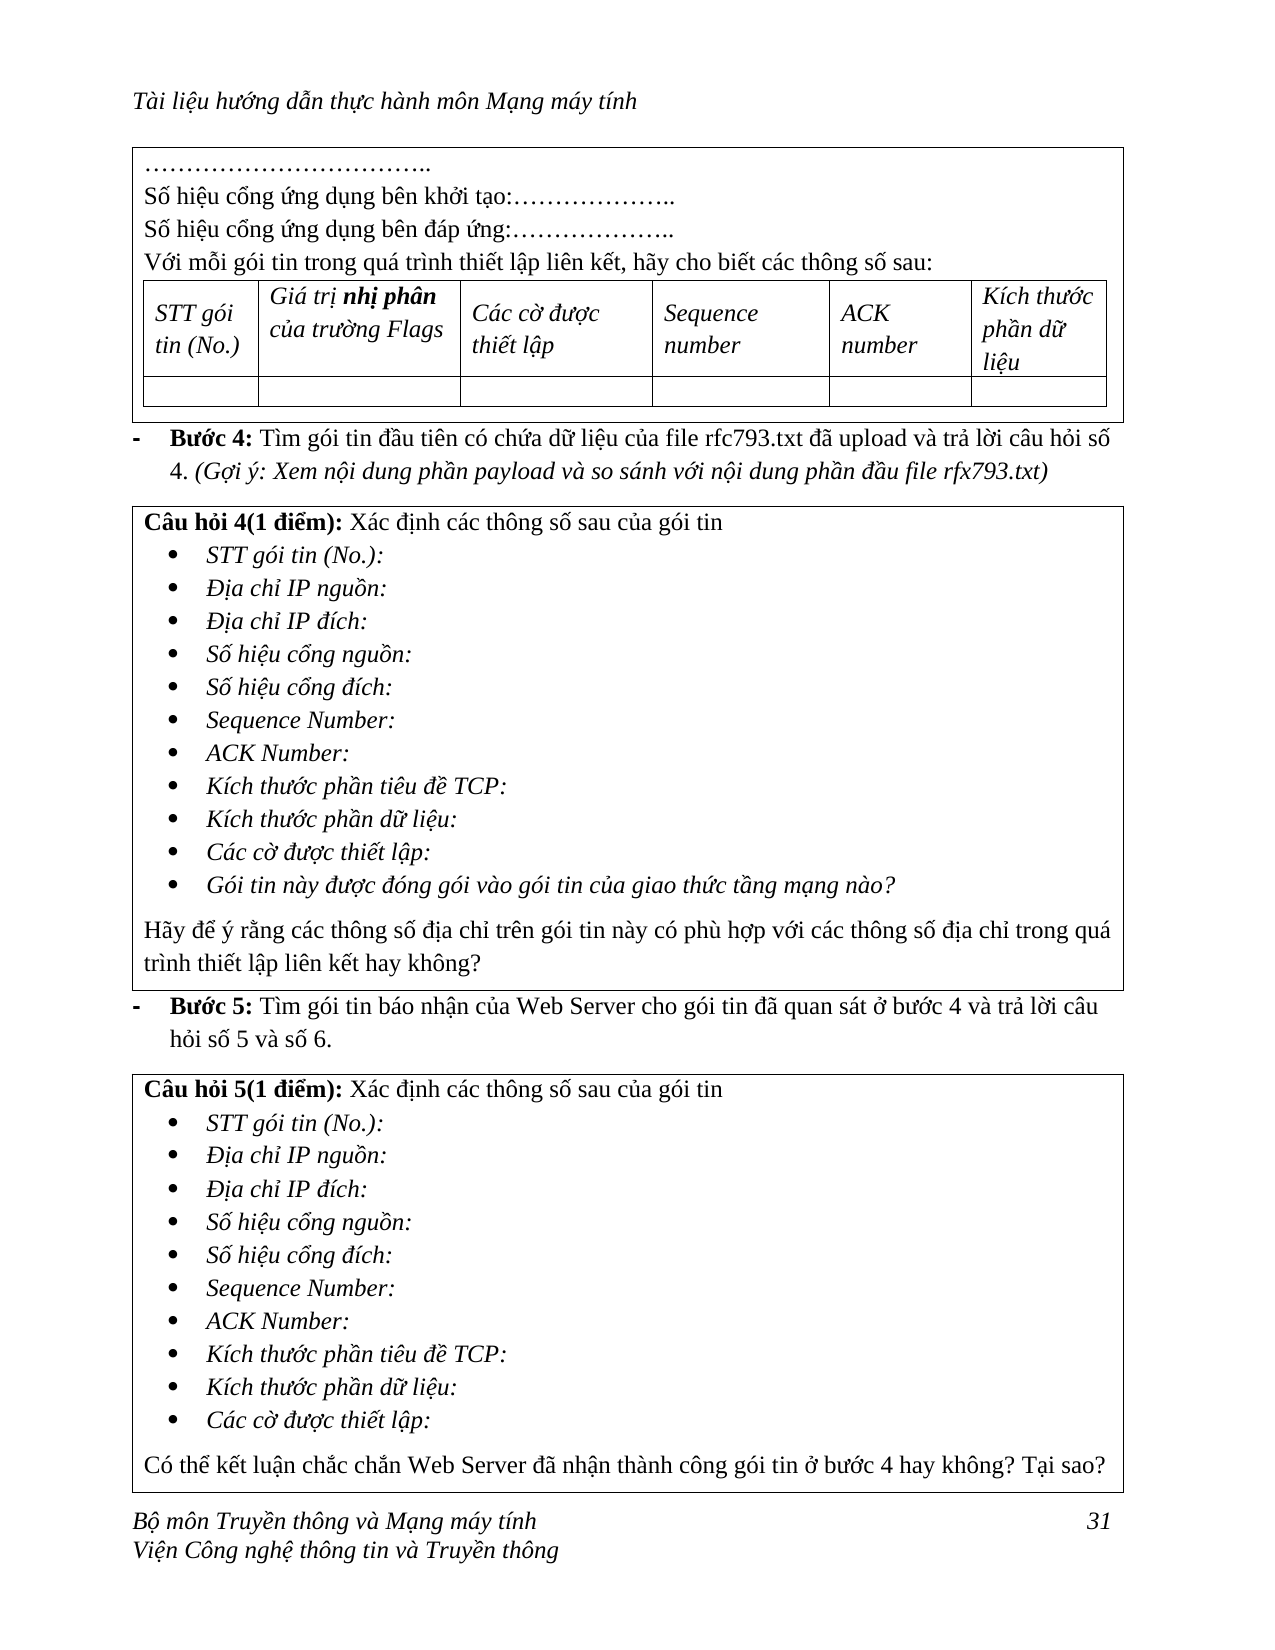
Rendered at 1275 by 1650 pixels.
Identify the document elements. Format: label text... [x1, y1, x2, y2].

table_header Câu hỏi 4(1 điểm): Xác định các thông số sau của gói tin STT gói tin (No.): Địa chỉ IP nguồn: Địa chỉ IP đích: Số hiệu cổng nguồn: Số hiệu cổng đích: Sequence Number: ACK Number: Kích thước phần tiêu đề TCP: Kích thước phần dữ liệu: Các cờ được thiết lập: Gói tin này được đóng gói vào gói tin của giao thức tầng mạng nào? Hãy để ý rằng các thông số địa chỉ trên gói tin này có phù hợp với các thông số địa chỉ trong quá trình thiết lập liên kết hay không? [133, 507, 1123, 990]
table_cell [461, 377, 652, 406]
table_header Kích thước phần dữ liệu [972, 281, 1106, 376]
table_header Giá trị nhị phân của trường Flags [259, 281, 460, 376]
table_cell [259, 377, 460, 406]
table_cell [830, 377, 971, 406]
table_header ACK number [830, 281, 971, 376]
table_header Các cờ được thiết lập [461, 281, 652, 376]
table_cell [653, 377, 829, 406]
table_cell [144, 377, 258, 406]
table_header …………………………….. Số hiệu cổng ứng dụng bên khởi tạo:……………….. Số hiệu cổng ứng dụng bên đáp ứng:……………….. Với mỗi gói tin trong quá trình thiết lập liên kết, hãy cho biết các thông số sau: [133, 148, 1123, 422]
table_cell [972, 377, 1106, 406]
list Bước 5: Tìm gói tin báo nhận của Web Server cho gói tin đã quan sát ở bước 4 và trả lời câu hỏi số 5 và số 6. [132, 991, 1125, 1053]
table_header Sequence number [653, 281, 829, 376]
list Bước 4: Tìm gói tin đầu tiên có chứa dữ liệu của file rfc793.txt đã upload và trả lời câu hỏi số 4. (Gợi ý: Xem nội dung phần payload và so sánh với nội dung phần đầu file rfx793.txt) [132, 423, 1125, 485]
table_header Câu hỏi 5(1 điểm): Xác định các thông số sau của gói tin STT gói tin (No.): Địa chỉ IP nguồn: Địa chỉ IP đích: Số hiệu cổng nguồn: Số hiệu cổng đích: Sequence Number: ACK Number: Kích thước phần tiêu đề TCP: Kích thước phần dữ liệu: Các cờ được thiết lập: Có thể kết luận chắc chắn Web Server đã nhận thành công gói tin ở bước 4 hay không? Tại sao? [133, 1075, 1123, 1492]
table_header STT gói tin (No.) [144, 281, 258, 376]
